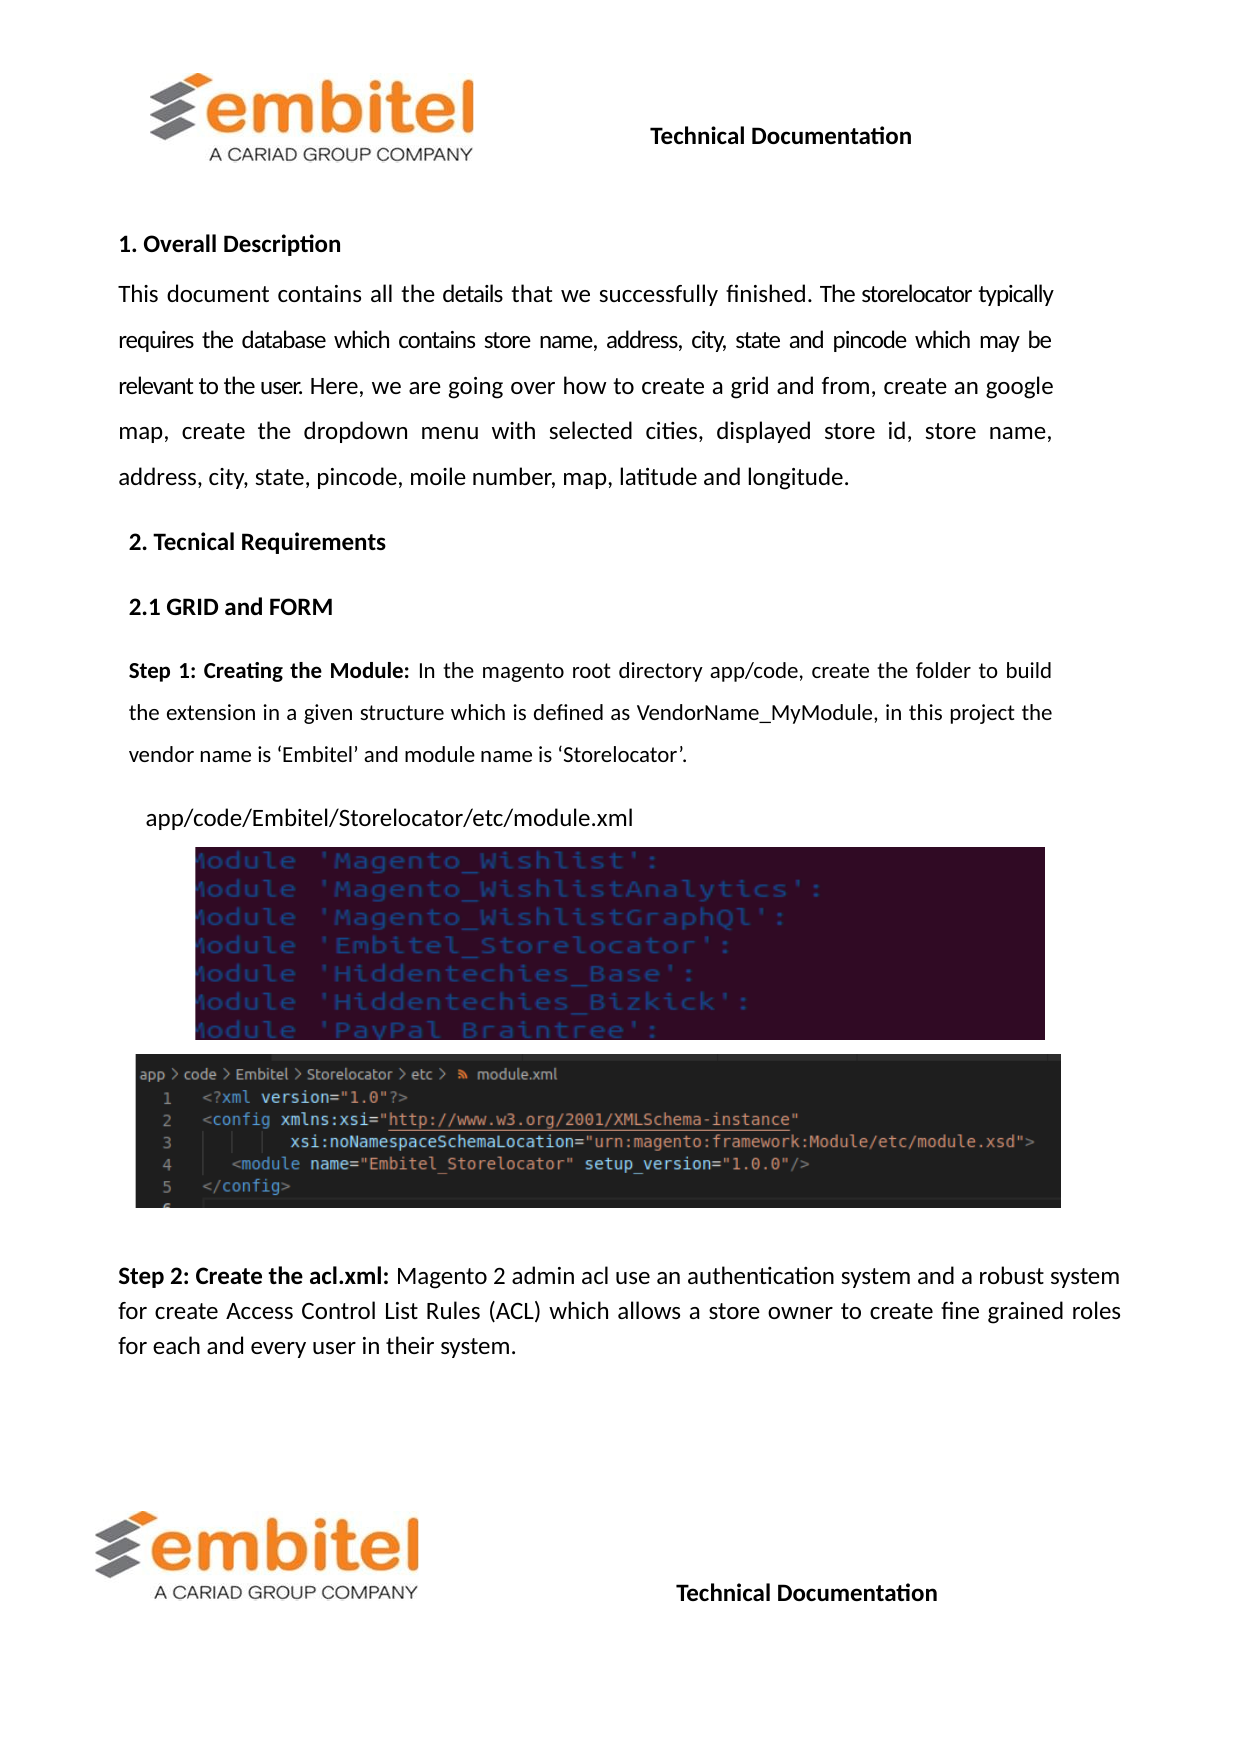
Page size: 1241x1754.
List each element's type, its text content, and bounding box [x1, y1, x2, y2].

text Technical Documentation [118, 1576, 1122, 1609]
text 2.1 GRID and FORM [128, 591, 1054, 622]
text This document contains all the details that we successfully finished. The storelocator typically requires the database which contains store name, address, city, state and pincode which may be relevant to the user. Here, we are going over how to create a grid and from, create an google map, create the dropdown menu with selected cities, displayed store id, store name, address, city, state, pincode, moile number, map, latitude and longitude. [118, 278, 1054, 492]
picture [150, 73, 474, 163]
text app/code/Embitel/Storelocator/etc/module.xml [128, 802, 1054, 832]
list 1. Overall Description [118, 228, 1122, 259]
picture [95, 1511, 419, 1601]
picture [195, 847, 1045, 1040]
text [128, 118, 150, 151]
text Step 1: Creating the Module: In the magento root directory app/code, create the folder to build the extension in a given structure which is defined as VendorName_MyModule, in this project the vendor name is ‘Embitel’ and module name is ‘Storelocator’. [128, 657, 1054, 768]
picture [135, 1054, 1061, 1208]
text Step 2: Create the acl.xml: Magento 2 admin acl use an authentication system and a robust system for create Access Control List Rules (ACL) which allows a store owner to create fine grained roles for each and every user in their system. [118, 1260, 1122, 1361]
text 2. Tecnical Requirements [128, 526, 1054, 557]
text Technical Documentation [474, 118, 1122, 151]
